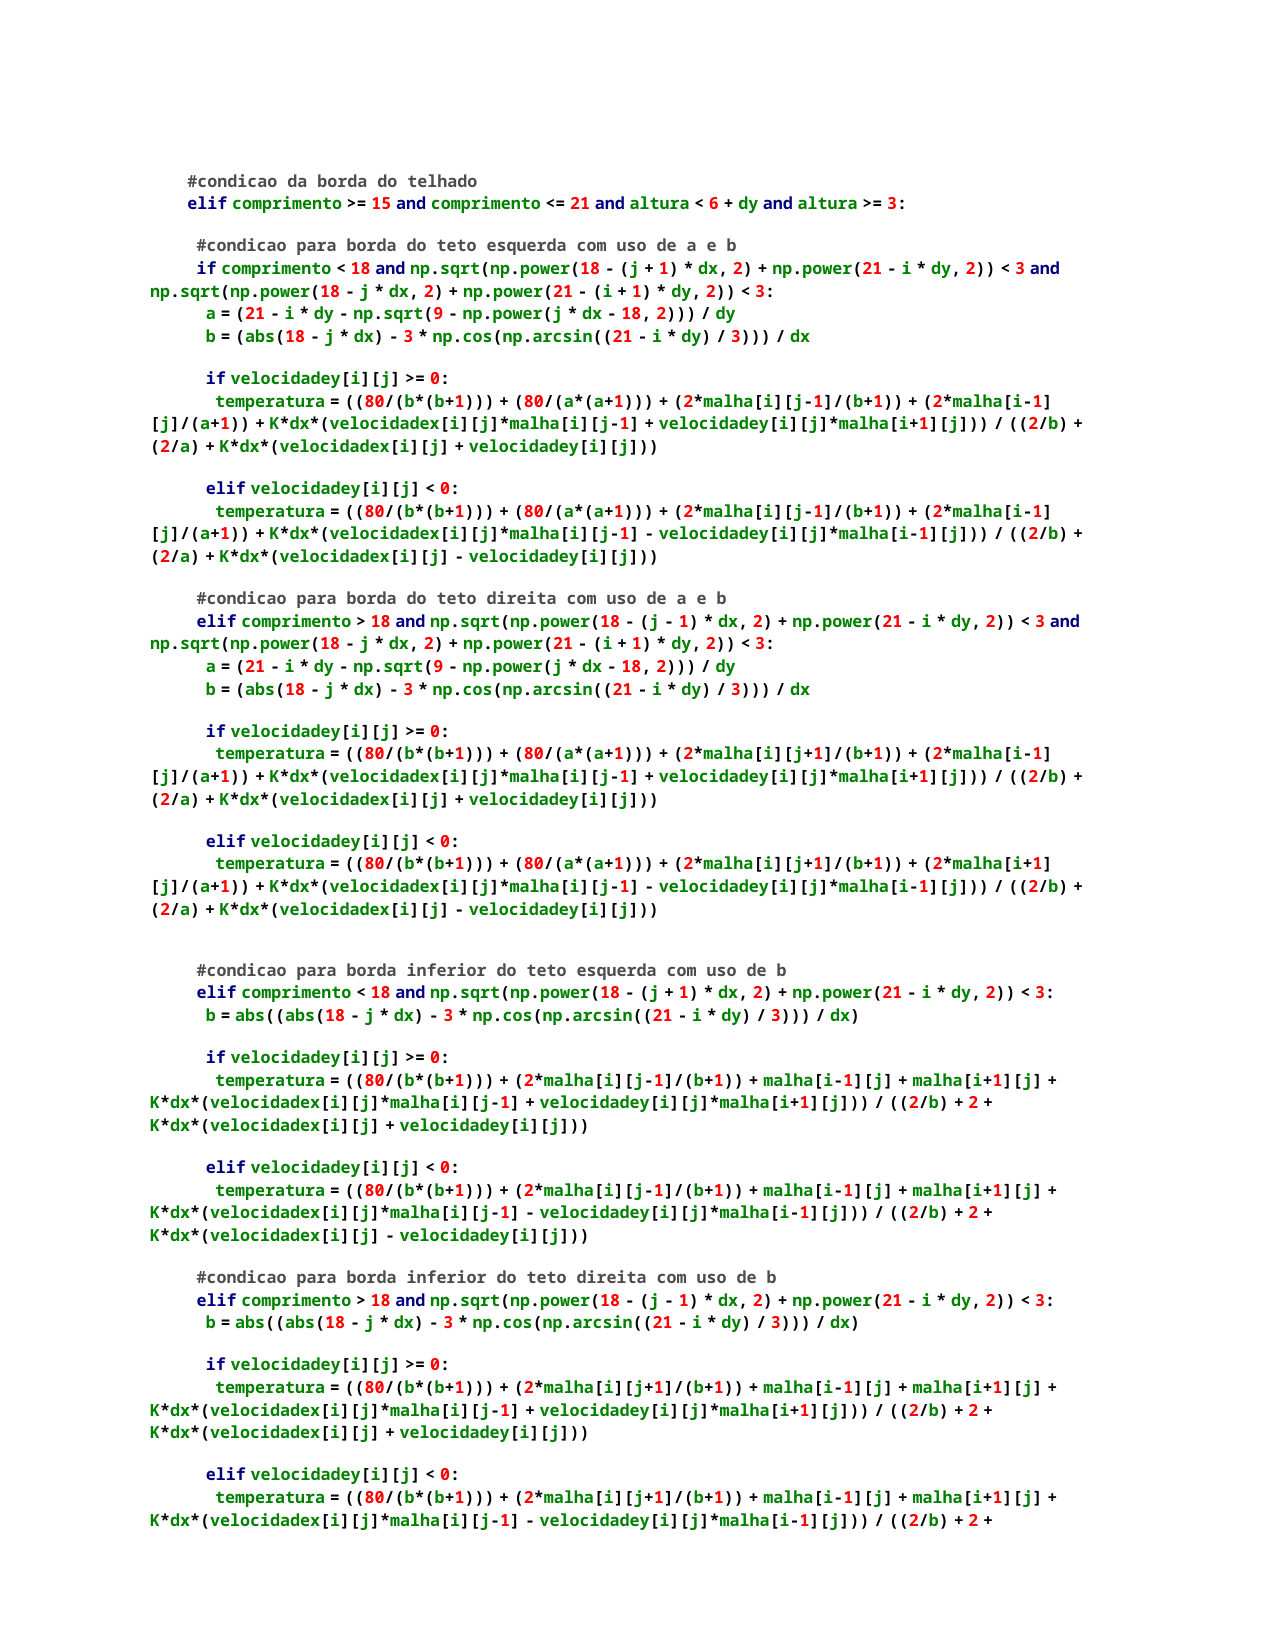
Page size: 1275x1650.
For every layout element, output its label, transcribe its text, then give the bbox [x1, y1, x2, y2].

text #condicao da borda do telhado [150, 169, 1125, 192]
text elif comprimento < 18 and np.sqrt(np.power(18 - (j + 1) * dx, 2) + np.power(21 - i * dy, 2)) < 3: [150, 981, 1125, 1004]
text b = abs((abs(18 - j * dx) - 3 * np.cos(np.arcsin((21 - i * dy) / 3))) / dx) [150, 1004, 1125, 1026]
text b = (abs(18 - j * dx) - 3 * np.cos(np.arcsin((21 - i * dy) / 3))) / dx [150, 324, 1125, 347]
text temperatura = ((80/(b*(b+1))) + (80/(a*(a+1))) + (2*malha[i][j+1]/(b+1)) + (2*malha[i+1][j]/(a+1)) + K*dx*(velocidadex[i][j]*malha[i][j-1] - velocidadey[i][j]*malha[i-1][j])) / ((2/b) + (2/a) + K*dx*(velocidadex[i][j] - velocidadey[i][j])) [150, 852, 1125, 920]
text elif velocidadey[i][j] < 0: [150, 829, 1125, 852]
text if velocidadey[i][j] >= 0: [150, 1353, 1125, 1376]
text b = abs((abs(18 - j * dx) - 3 * np.cos(np.arcsin((21 - i * dy) / 3))) / dx) [150, 1311, 1125, 1334]
text if velocidadey[i][j] >= 0: [150, 719, 1125, 742]
text temperatura = ((80/(b*(b+1))) + (80/(a*(a+1))) + (2*malha[i][j-1]/(b+1)) + (2*malha[i-1][j]/(a+1)) + K*dx*(velocidadex[i][j]*malha[i][j-1] + velocidadey[i][j]*malha[i+1][j])) / ((2/b) + (2/a) + K*dx*(velocidadex[i][j] + velocidadey[i][j])) [150, 389, 1125, 457]
text if velocidadey[i][j] >= 0: [150, 366, 1125, 389]
text temperatura = ((80/(b*(b+1))) + (2*malha[i][j-1]/(b+1)) + malha[i-1][j] + malha[i+1][j] + K*dx*(velocidadex[i][j]*malha[i][j-1] + velocidadey[i][j]*malha[i+1][j])) / ((2/b) + 2 + K*dx*(velocidadex[i][j] + velocidadey[i][j])) [150, 1068, 1125, 1136]
text temperatura = ((80/(b*(b+1))) + (2*malha[i][j-1]/(b+1)) + malha[i-1][j] + malha[i+1][j] + K*dx*(velocidadex[i][j]*malha[i][j-1] - velocidadey[i][j]*malha[i-1][j])) / ((2/b) + 2 + K*dx*(velocidadex[i][j] - velocidadey[i][j])) [150, 1178, 1125, 1246]
text temperatura = ((80/(b*(b+1))) + (80/(a*(a+1))) + (2*malha[i][j-1]/(b+1)) + (2*malha[i-1][j]/(a+1)) + K*dx*(velocidadex[i][j]*malha[i][j-1] - velocidadey[i][j]*malha[i-1][j])) / ((2/b) + (2/a) + K*dx*(velocidadex[i][j] - velocidadey[i][j])) [150, 499, 1125, 567]
text elif velocidadey[i][j] < 0: [150, 1156, 1125, 1178]
text elif comprimento >= 15 and comprimento <= 21 and altura < 6 + dy and altura >= 3: [150, 192, 1125, 214]
text #condicao para borda inferior do teto esquerda com uso de b [150, 958, 1125, 981]
text elif velocidadey[i][j] < 0: [150, 1463, 1125, 1486]
text #condicao para borda do teto direita com uso de a e b [150, 586, 1125, 609]
text if velocidadey[i][j] >= 0: [150, 1046, 1125, 1068]
text temperatura = ((80/(b*(b+1))) + (2*malha[i][j+1]/(b+1)) + malha[i-1][j] + malha[i+1][j] + K*dx*(velocidadex[i][j]*malha[i][j-1] - velocidadey[i][j]*malha[i-1][j])) / ((2/b) + 2 + [150, 1486, 1125, 1531]
text if comprimento < 18 and np.sqrt(np.power(18 - (j + 1) * dx, 2) + np.power(21 - i * dy, 2)) < 3 and np.sqrt(np.power(18 - j * dx, 2) + np.power(21 - (i + 1) * dy, 2)) < 3: [150, 256, 1125, 302]
text #condicao para borda do teto esquerda com uso de a e b [150, 234, 1125, 256]
text a = (21 - i * dy - np.sqrt(9 - np.power(j * dx - 18, 2))) / dy [150, 302, 1125, 324]
text elif comprimento > 18 and np.sqrt(np.power(18 - (j - 1) * dx, 2) + np.power(21 - i * dy, 2)) < 3: [150, 1288, 1125, 1311]
text elif velocidadey[i][j] < 0: [150, 476, 1125, 499]
text elif comprimento > 18 and np.sqrt(np.power(18 - (j - 1) * dx, 2) + np.power(21 - i * dy, 2)) < 3 and np.sqrt(np.power(18 - j * dx, 2) + np.power(21 - (i + 1) * dy, 2)) < 3: [150, 609, 1125, 654]
text temperatura = ((80/(b*(b+1))) + (2*malha[i][j+1]/(b+1)) + malha[i-1][j] + malha[i+1][j] + K*dx*(velocidadex[i][j]*malha[i][j-1] + velocidadey[i][j]*malha[i+1][j])) / ((2/b) + 2 + K*dx*(velocidadex[i][j] + velocidadey[i][j])) [150, 1376, 1125, 1444]
text #condicao para borda inferior do teto direita com uso de b [150, 1266, 1125, 1288]
text temperatura = ((80/(b*(b+1))) + (80/(a*(a+1))) + (2*malha[i][j+1]/(b+1)) + (2*malha[i-1][j]/(a+1)) + K*dx*(velocidadex[i][j]*malha[i][j-1] + velocidadey[i][j]*malha[i+1][j])) / ((2/b) + (2/a) + K*dx*(velocidadex[i][j] + velocidadey[i][j])) [150, 742, 1125, 810]
text b = (abs(18 - j * dx) - 3 * np.cos(np.arcsin((21 - i * dy) / 3))) / dx [150, 677, 1125, 700]
text a = (21 - i * dy - np.sqrt(9 - np.power(j * dx - 18, 2))) / dy [150, 654, 1125, 677]
